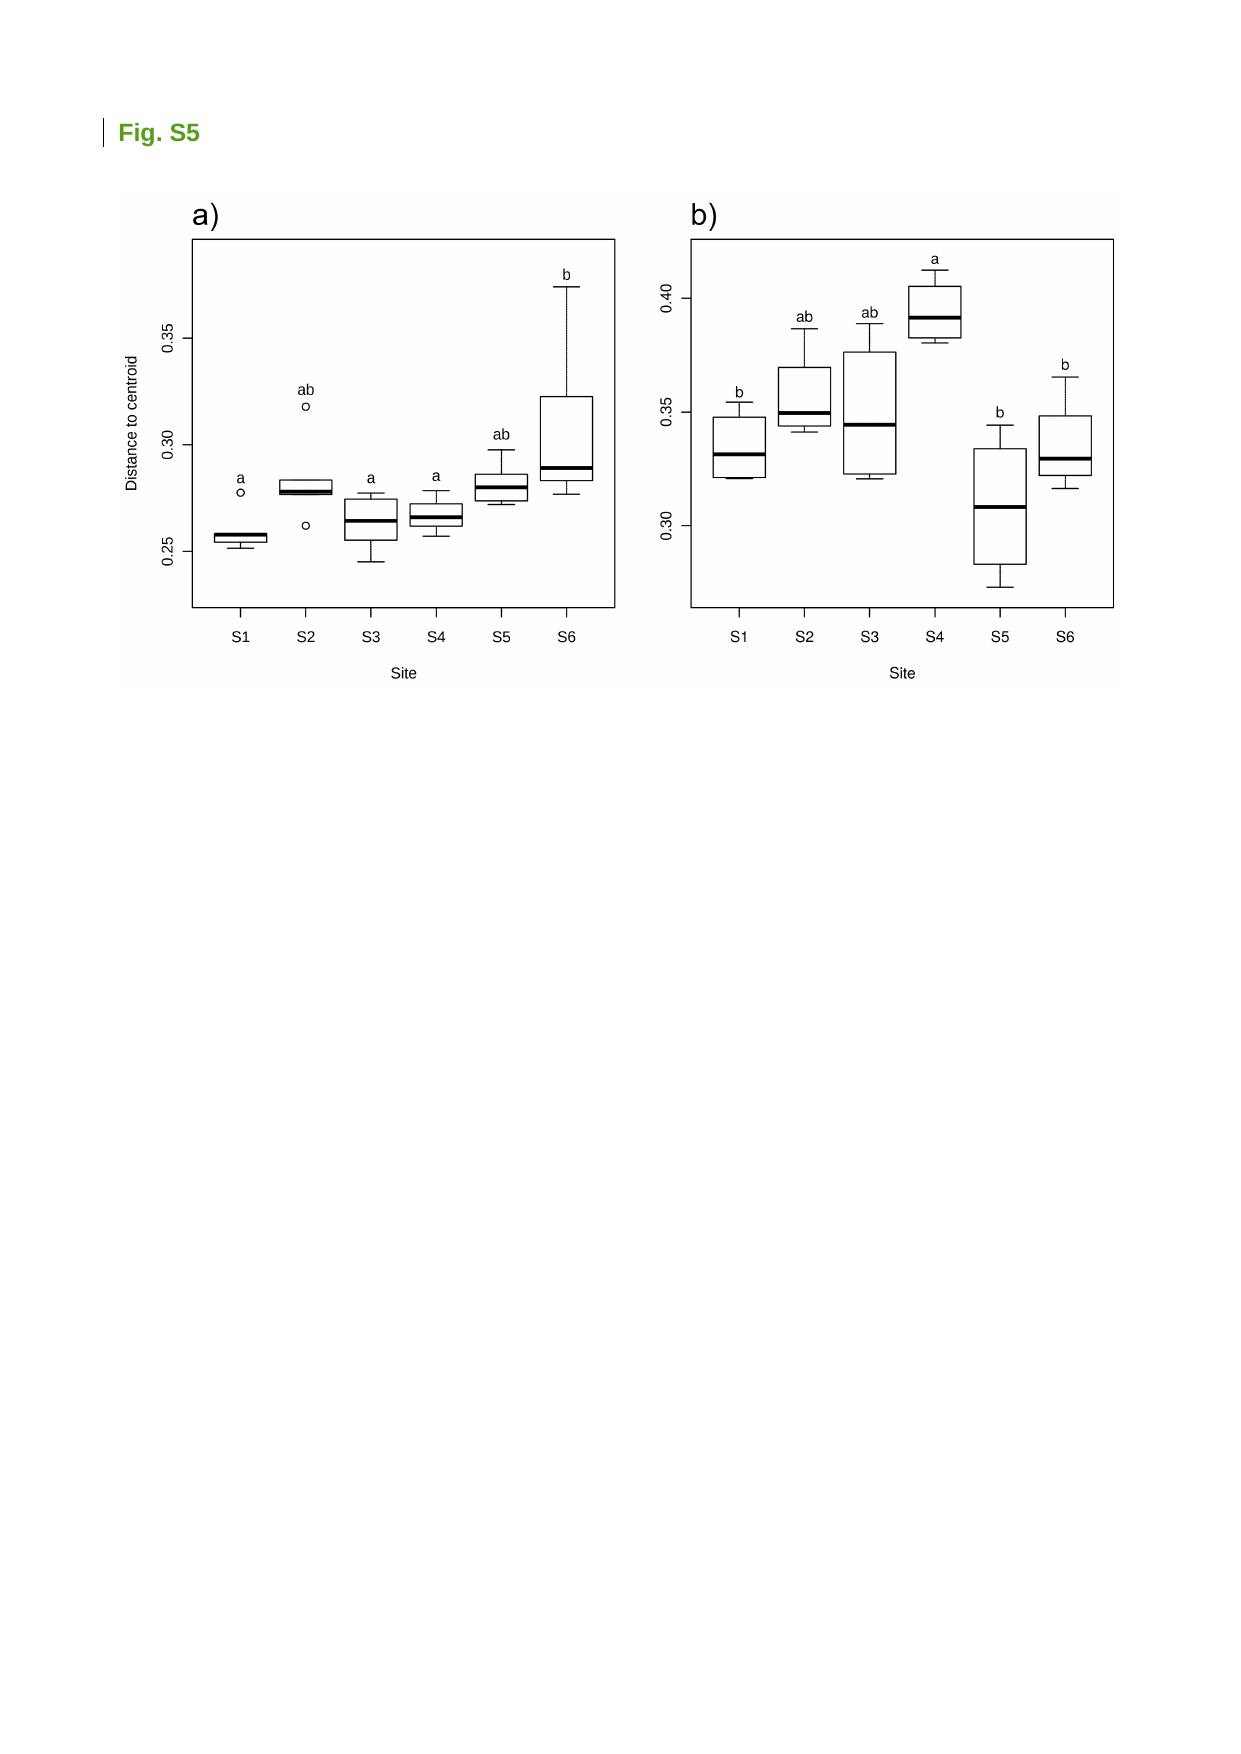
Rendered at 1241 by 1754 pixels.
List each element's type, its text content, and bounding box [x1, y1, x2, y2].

picture [118, 192, 1123, 689]
text Fig. S5 [118, 118, 1122, 147]
